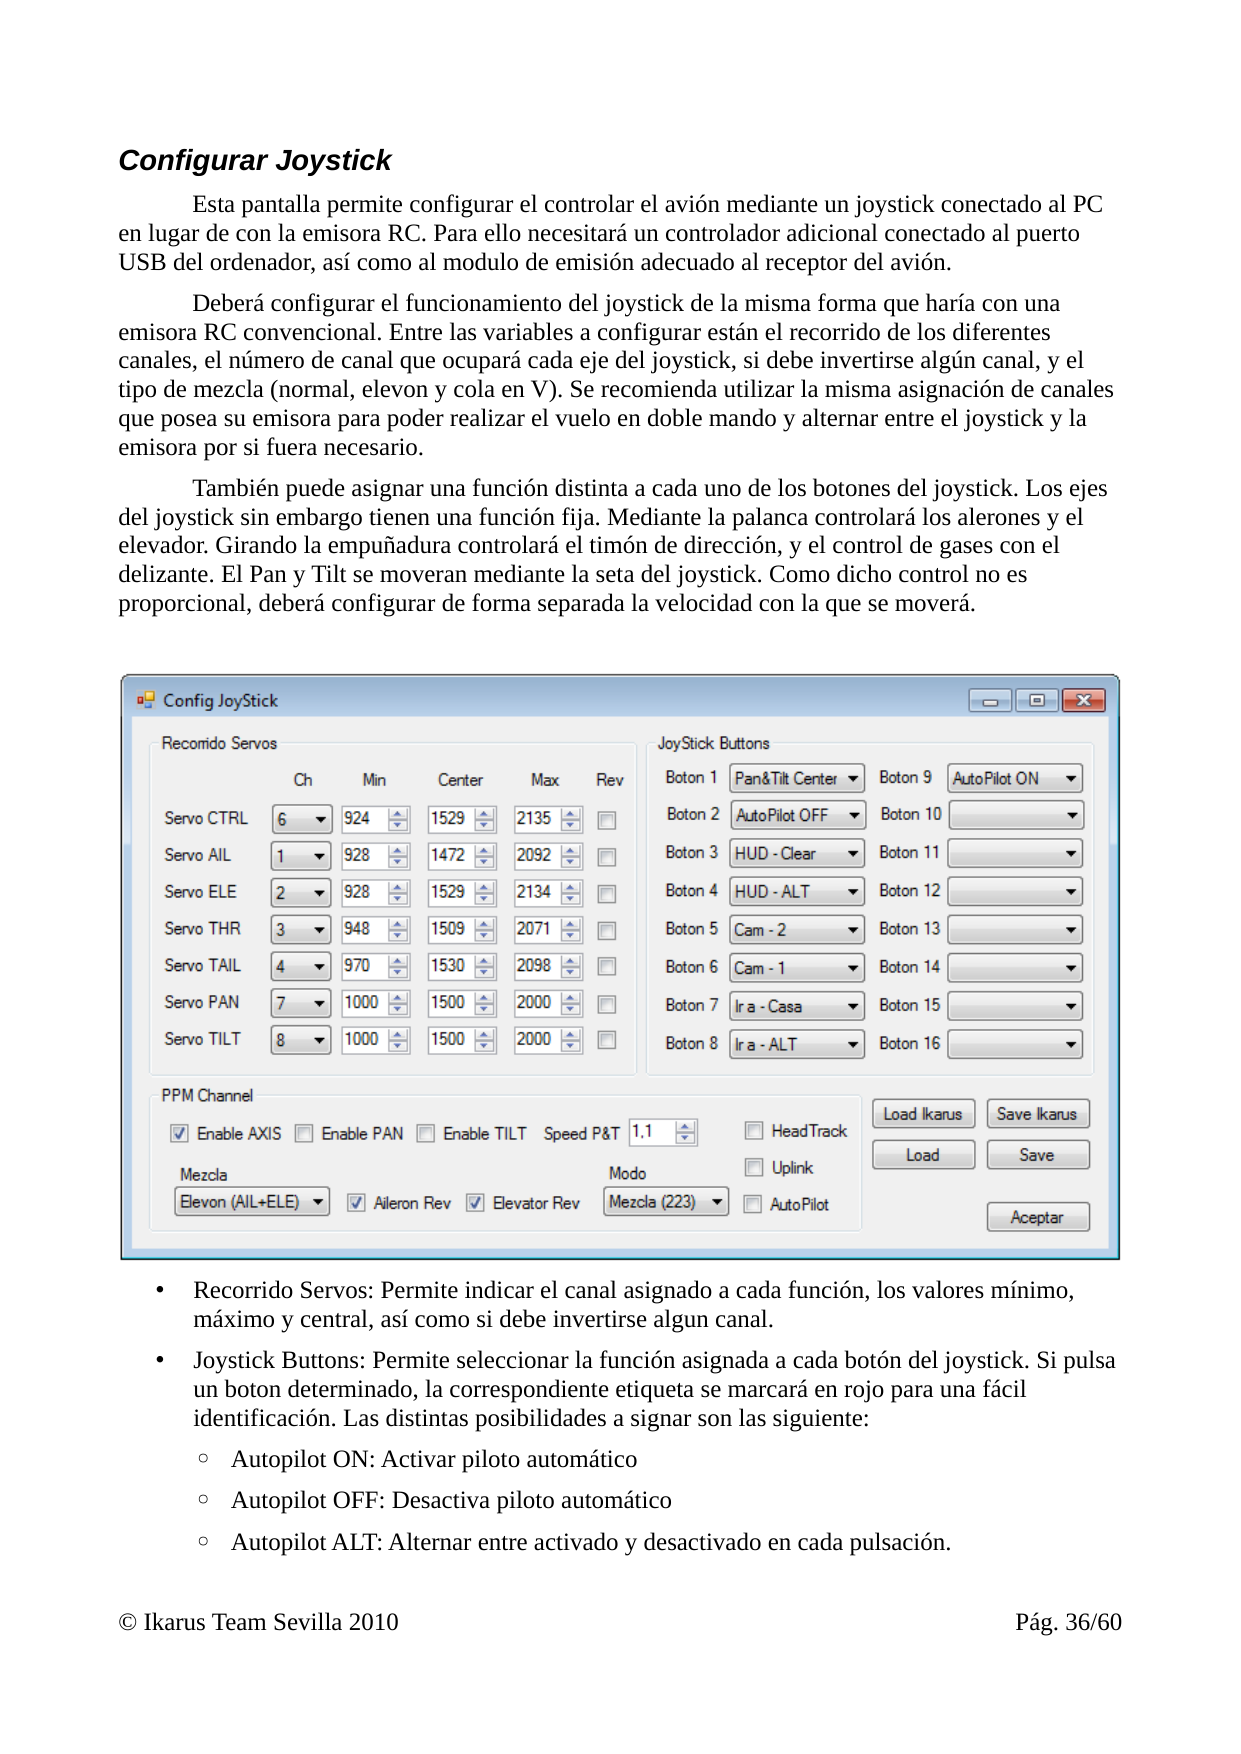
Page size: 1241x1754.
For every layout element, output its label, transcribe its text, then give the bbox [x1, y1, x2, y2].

subtitle Configurar Joystick [118, 143, 1122, 177]
text También puede asignar una función distinta a cada uno de los botones del joystick. Los ejes del joystick sin embargo tienen una función fija. Mediante la palanca controlará los alerones y el elevador. Girando la empuñadura controlará el timón de dirección, y el control de gases con el delizante. El Pan y Tilt se moveran mediante la seta del joystick. Como dicho control no es proporcional, deberá configurar de forma separada la velocidad con la que se moverá. [118, 473, 1122, 617]
list Recorrido Servos: Permite indicar el canal asignado a cada función, los valores mínimo, máximo y central, así como si debe invertirse algun canal. [156, 1275, 1122, 1333]
text Esta pantalla permite configurar el controlar el avión mediante un joystick conectado al PC en lugar de con la emisora RC. Para ello necesitará un controlador adicional conectado al puerto USB del ordenador, así como al modulo de emisión adecuado al receptor del avión. [118, 189, 1122, 275]
picture [118, 670, 1123, 1263]
list Autopilot OFF: Desactiva piloto automático [193, 1485, 1122, 1514]
list Joystick Buttons: Permite seleccionar la función asignada a cada botón del joystick. Si pulsa un boton determinado, la correspondiente etiqueta se marcará en rojo para una fácil identificación. Las distintas posibilidades a signar son las siguiente: [156, 1345, 1122, 1432]
list Autopilot ALT: Alternar entre activado y desactivado en cada pulsación. [193, 1527, 1122, 1555]
text Deberá configurar el funcionamiento del joystick de la misma forma que haría con una emisora RC convencional. Entre las variables a configurar están el recorrido de los diferentes canales, el número de canal que ocupará cada eje del joystick, si debe invertirse algún canal, y el tipo de mezcla (normal, elevon y cola en V). Se recomienda utilizar la misma asignación de canales que posea su emisora para poder realizar el vuelo en doble mando y alternar entre el joystick y la emisora por si fuera necesario. [118, 288, 1122, 460]
list Autopilot ON: Activar piloto automático [193, 1444, 1122, 1473]
